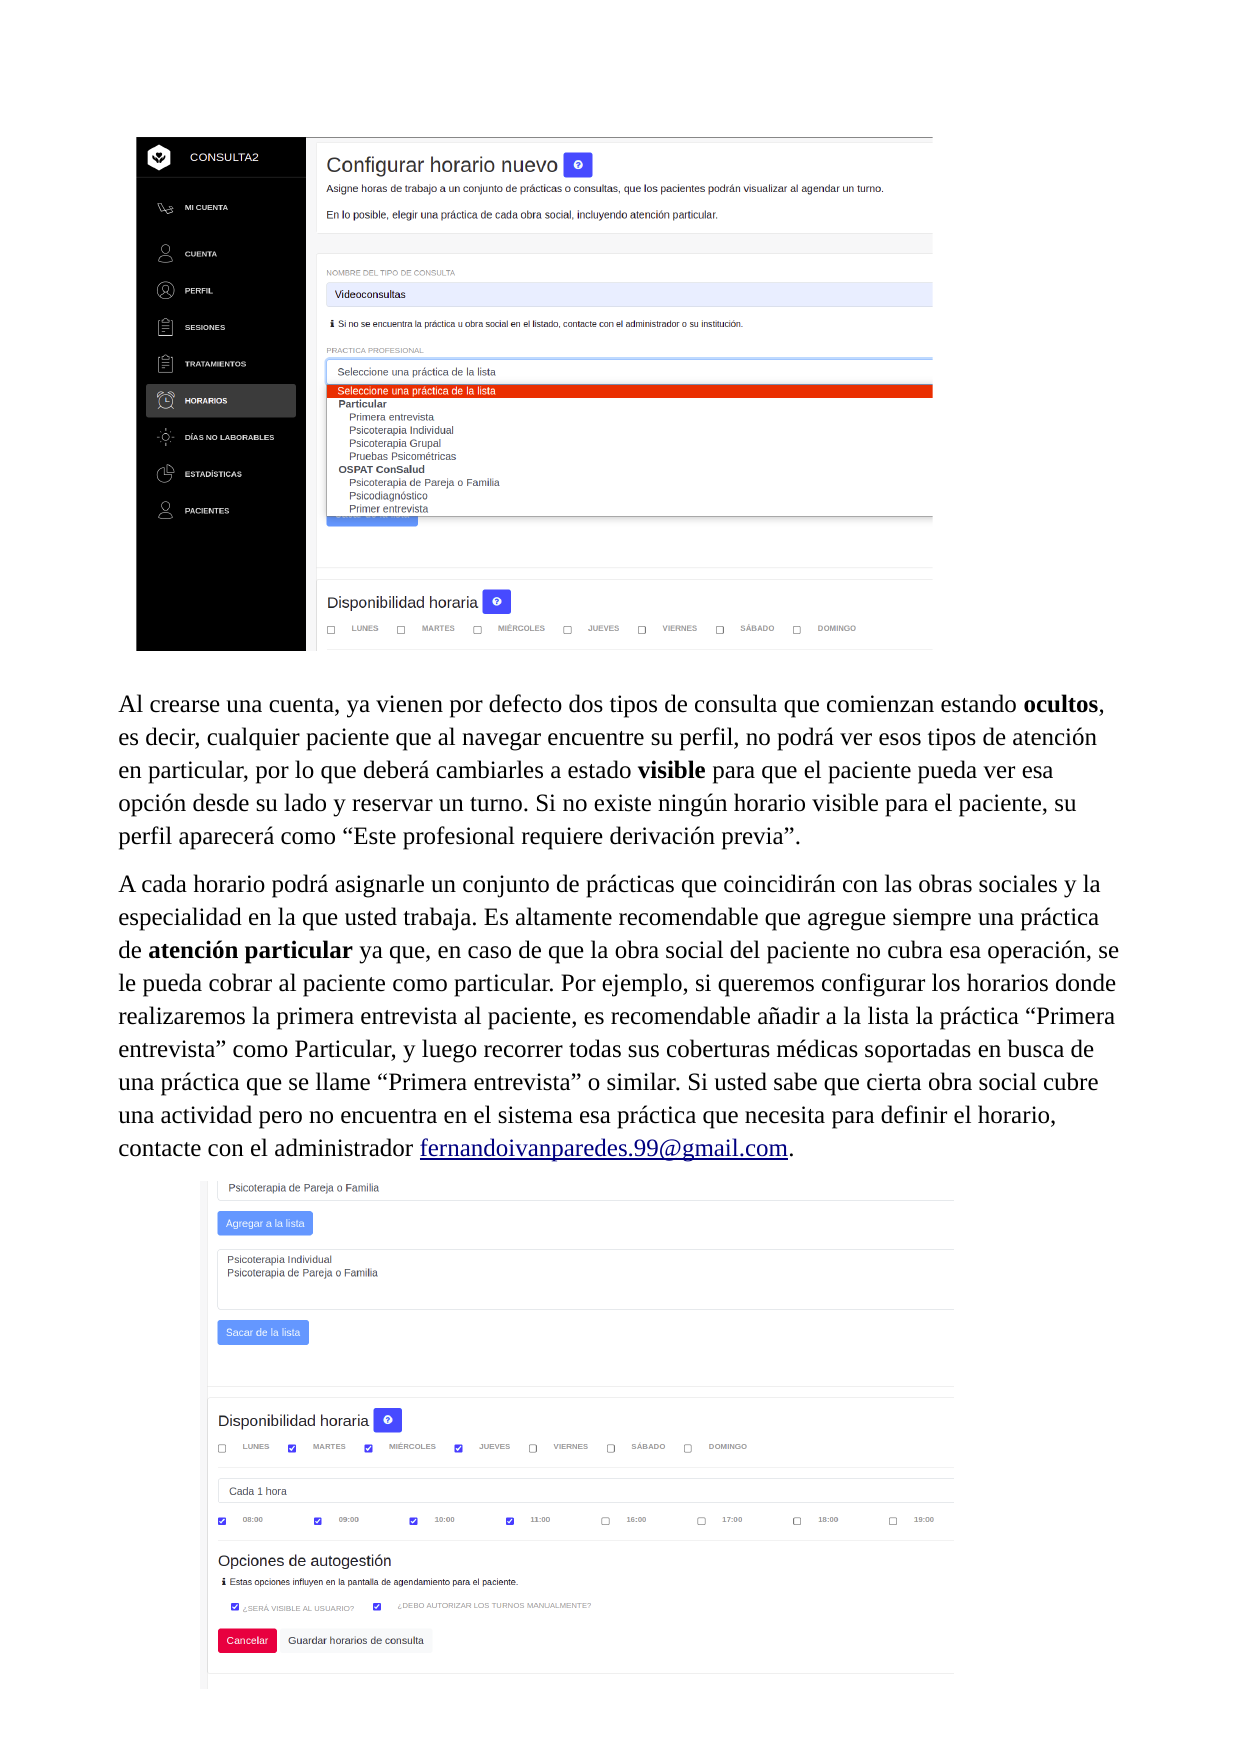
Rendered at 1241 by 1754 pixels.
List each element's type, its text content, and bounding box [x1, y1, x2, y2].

text A cada horario podrá asignarle un conjunto de prácticas que coincidirán con las obras sociales y la especialidad en la que usted trabaja. Es altamente recomendable que agregue siempre una práctica de atención particular ya que, en caso de que la obra social del paciente no cubra esa operación, se le pueda cobrar al paciente como particular. Por ejemplo, si queremos configurar los horarios donde realizaremos la primera entrevista al paciente, es recomendable añadir a la lista la práctica “Primera entrevista” como Particular, y luego recorrer todas sus coberturas médicas soportadas en busca de una práctica que se llame “Primera entrevista” o similar. Si usted sabe que cierta obra social cubre una actividad pero no encuentra en el sistema esa práctica que necesita para definir el horario, contacte con el administrador fernandoivanparedes.99@gmail.com. [118, 869, 1122, 1162]
picture [136, 137, 933, 651]
text Al crearse una cuenta, ya vienen por defecto dos tipos de consulta que comienzan estando ocultos, es decir, cualquier paciente que al navegar encuentre su perfil, no podrá ver esos tipos de atención en particular, por lo que deberá cambiarles a estado visible para que el paciente pueda ver esa opción desde su lado y reservar un turno. Si no existe ningún horario visible para el paciente, su perfil aparecerá como “Este profesional requiere derivación previa”. [118, 689, 1122, 850]
picture [200, 1181, 954, 1689]
